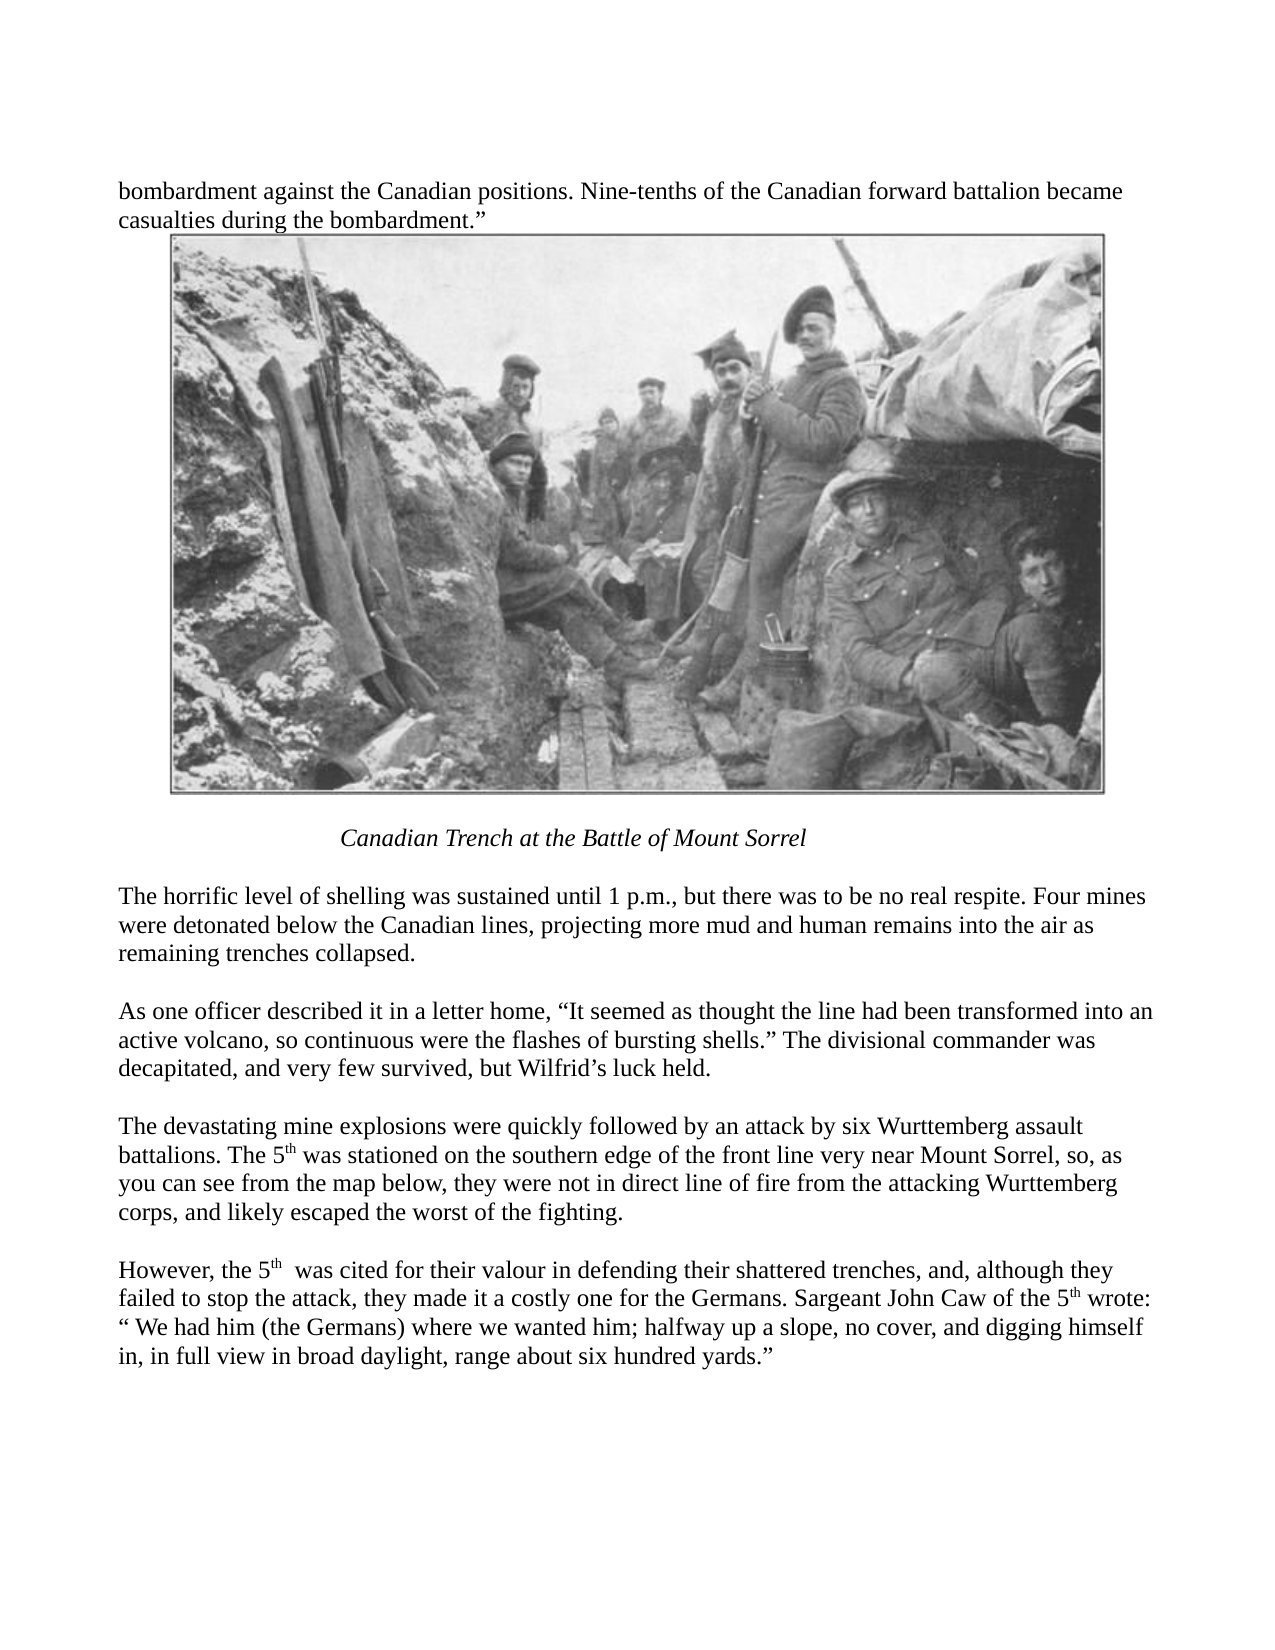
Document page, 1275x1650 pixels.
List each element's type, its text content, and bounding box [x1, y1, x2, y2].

picture [169, 233, 1106, 795]
text bombardment against the Canadian positions. Nine-tenths of the Canadian forward battalion became casualties during the bombardment.” [118, 176, 1157, 234]
text However, the 5th was cited for their valour in defending their shattered trenches, and, although they failed to stop the attack, they made it a costly one for the Germans. Sargeant John Caw of the 5th wrote: “ We had him (the Germans) where we wanted him; halfway up a slope, no cover, and digging himself in, in full view in broad daylight, range about six hundred yards.” [118, 1255, 1157, 1370]
text The horrific level of shelling was sustained until 1 p.m., but there was to be no real respite. Four mines were detonated below the Canadian lines, projecting more mud and human remains into the air as remaining trenches collapsed. [118, 881, 1157, 967]
text As one officer described it in a letter home, “It seemed as thought the line had been transformed into an active volcano, so continuous were the flashes of bursting shells.” The divisional commander was decapitated, and very few survived, but Wilfrid’s luck held. [118, 996, 1157, 1082]
text The devastating mine explosions were quickly followed by an attack by six Wurttemberg assault battalions. The 5th was stationed on the southern edge of the front line very near Mount Sorrel, so, as you can see from the map below, they were not in direct line of fire from the attacking Wurttemberg corps, and likely escaped the worst of the fighting. [118, 1111, 1157, 1226]
text Canadian Trench at the Battle of Mount Sorrel [118, 823, 1157, 852]
